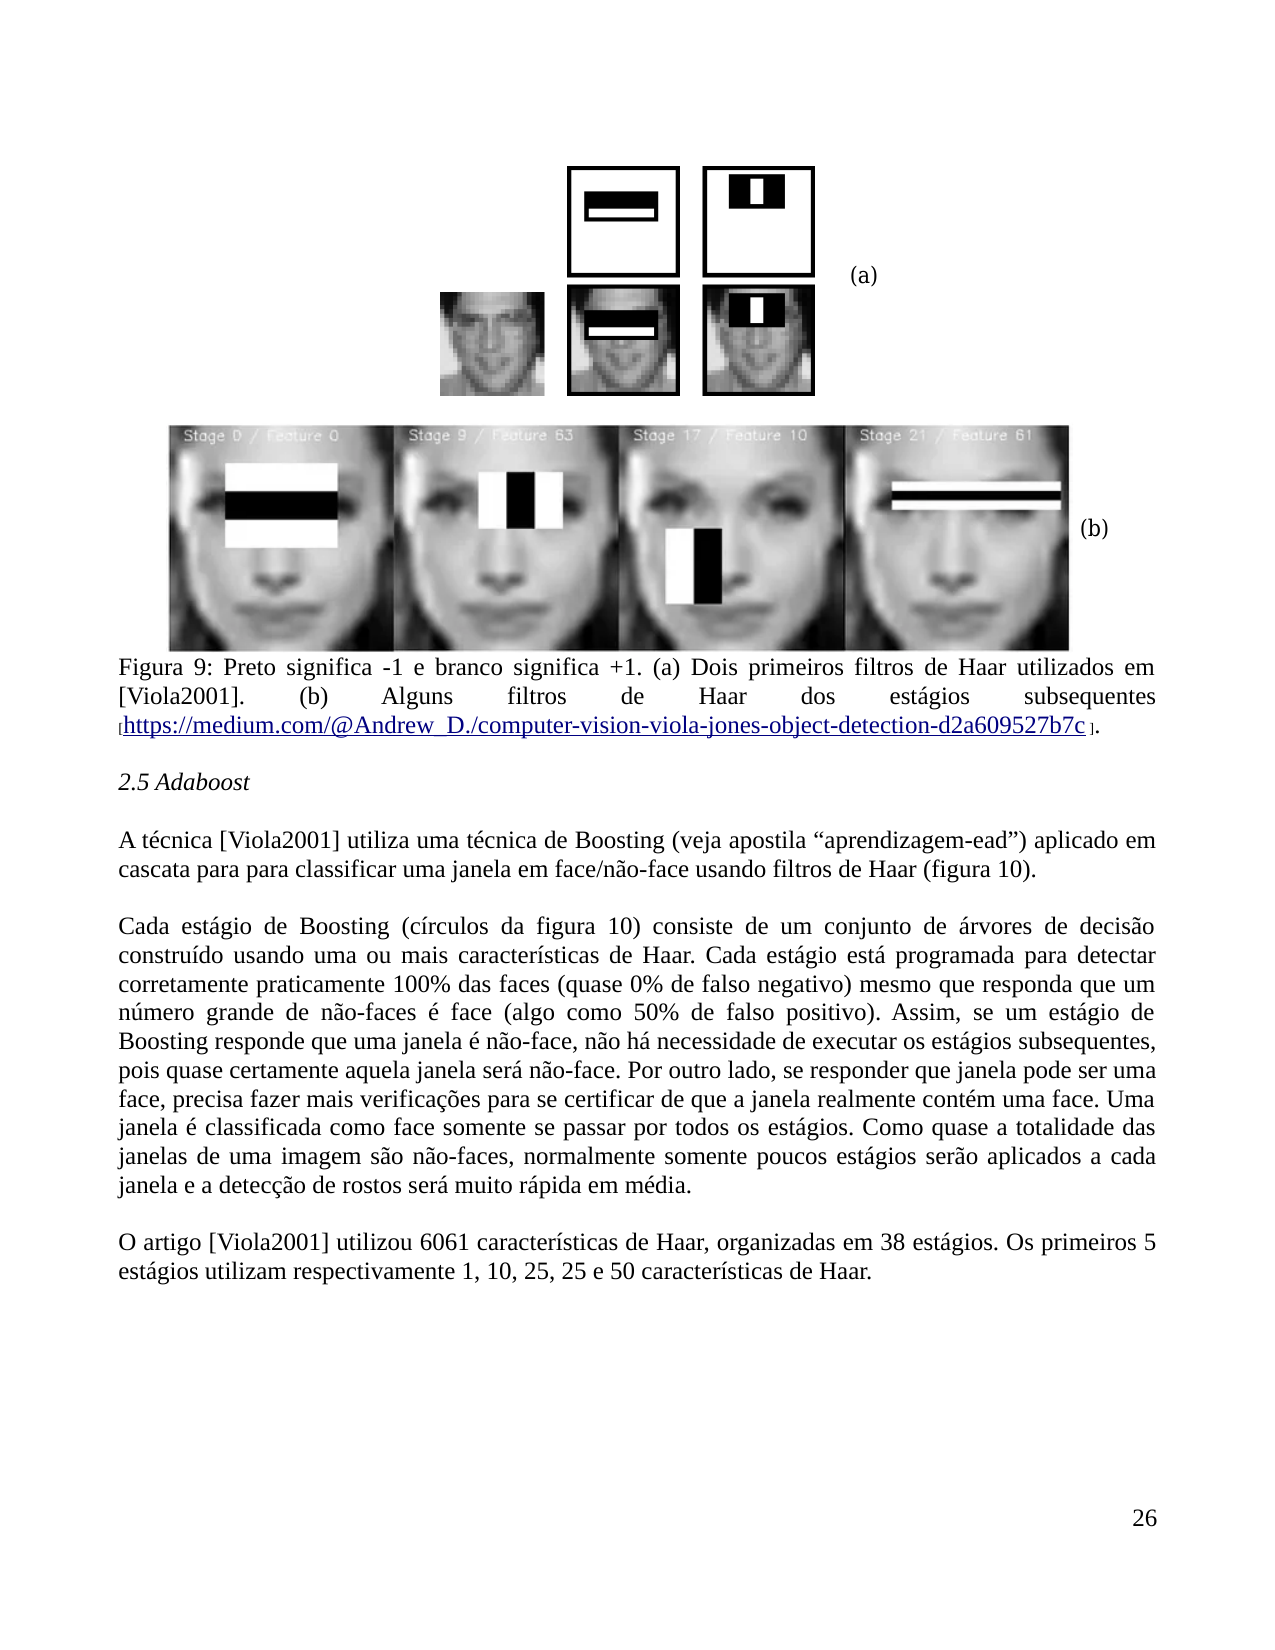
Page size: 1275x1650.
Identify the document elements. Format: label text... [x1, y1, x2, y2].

text O artigo [Viola2001] utilizou 6061 características de Haar, organizadas em 38 estágios. Os primeiros 5 estágios utilizam respectivamente 1, 10, 25, 25 e 50 características de Haar. [118, 1227, 1157, 1285]
text 2.5 Adaboost [118, 767, 1157, 796]
text [118, 147, 397, 419]
text A técnica [Viola2001] utiliza uma técnica de Boosting (veja apostila “aprendizagem-ead”) aplicado em cascata para para classificar uma janela em face/não-face usando filtros de Haar (figura 10). [118, 825, 1157, 882]
text [118, 419, 166, 652]
text Figura 9: Preto significa -1 e branco significa +1. (a) Dois primeiros filtros de Haar utilizados em [Viola2001]. (b) Alguns filtros de Haar dos estágios subsequentes [https://medium.com/@Andrew_D./computer-vision-viola-jones-object-detection-d2a609527b7c ]. [118, 652, 1157, 739]
picture [166, 419, 1074, 653]
text (b) [1074, 419, 1157, 652]
text (a) [837, 147, 1157, 419]
text Cada estágio de Boosting (círculos da figura 10) consiste de um conjunto de árvores de decisão construído usando uma ou mais características de Haar. Cada estágio está programada para detectar corretamente praticamente 100% das faces (quase 0% de falso negativo) mesmo que responda que um número grande de não-faces é face (algo como 50% de falso positivo). Assim, se um estágio de Boosting responde que uma janela é não-face, não há necessidade de executar os estágios subsequentes, pois quase certamente aquela janela será não-face. Por outro lado, se responder que janela pode ser uma face, precisa fazer mais verificações para se certificar de que a janela realmente contém uma face. Uma janela é classificada como face somente se passar por todos os estágios. Como quase a totalidade das janelas de uma imagem são não-faces, normalmente somente poucos estágios serão aplicados a cada janela e a detecção de rostos será muito rápida em média. [118, 911, 1157, 1199]
